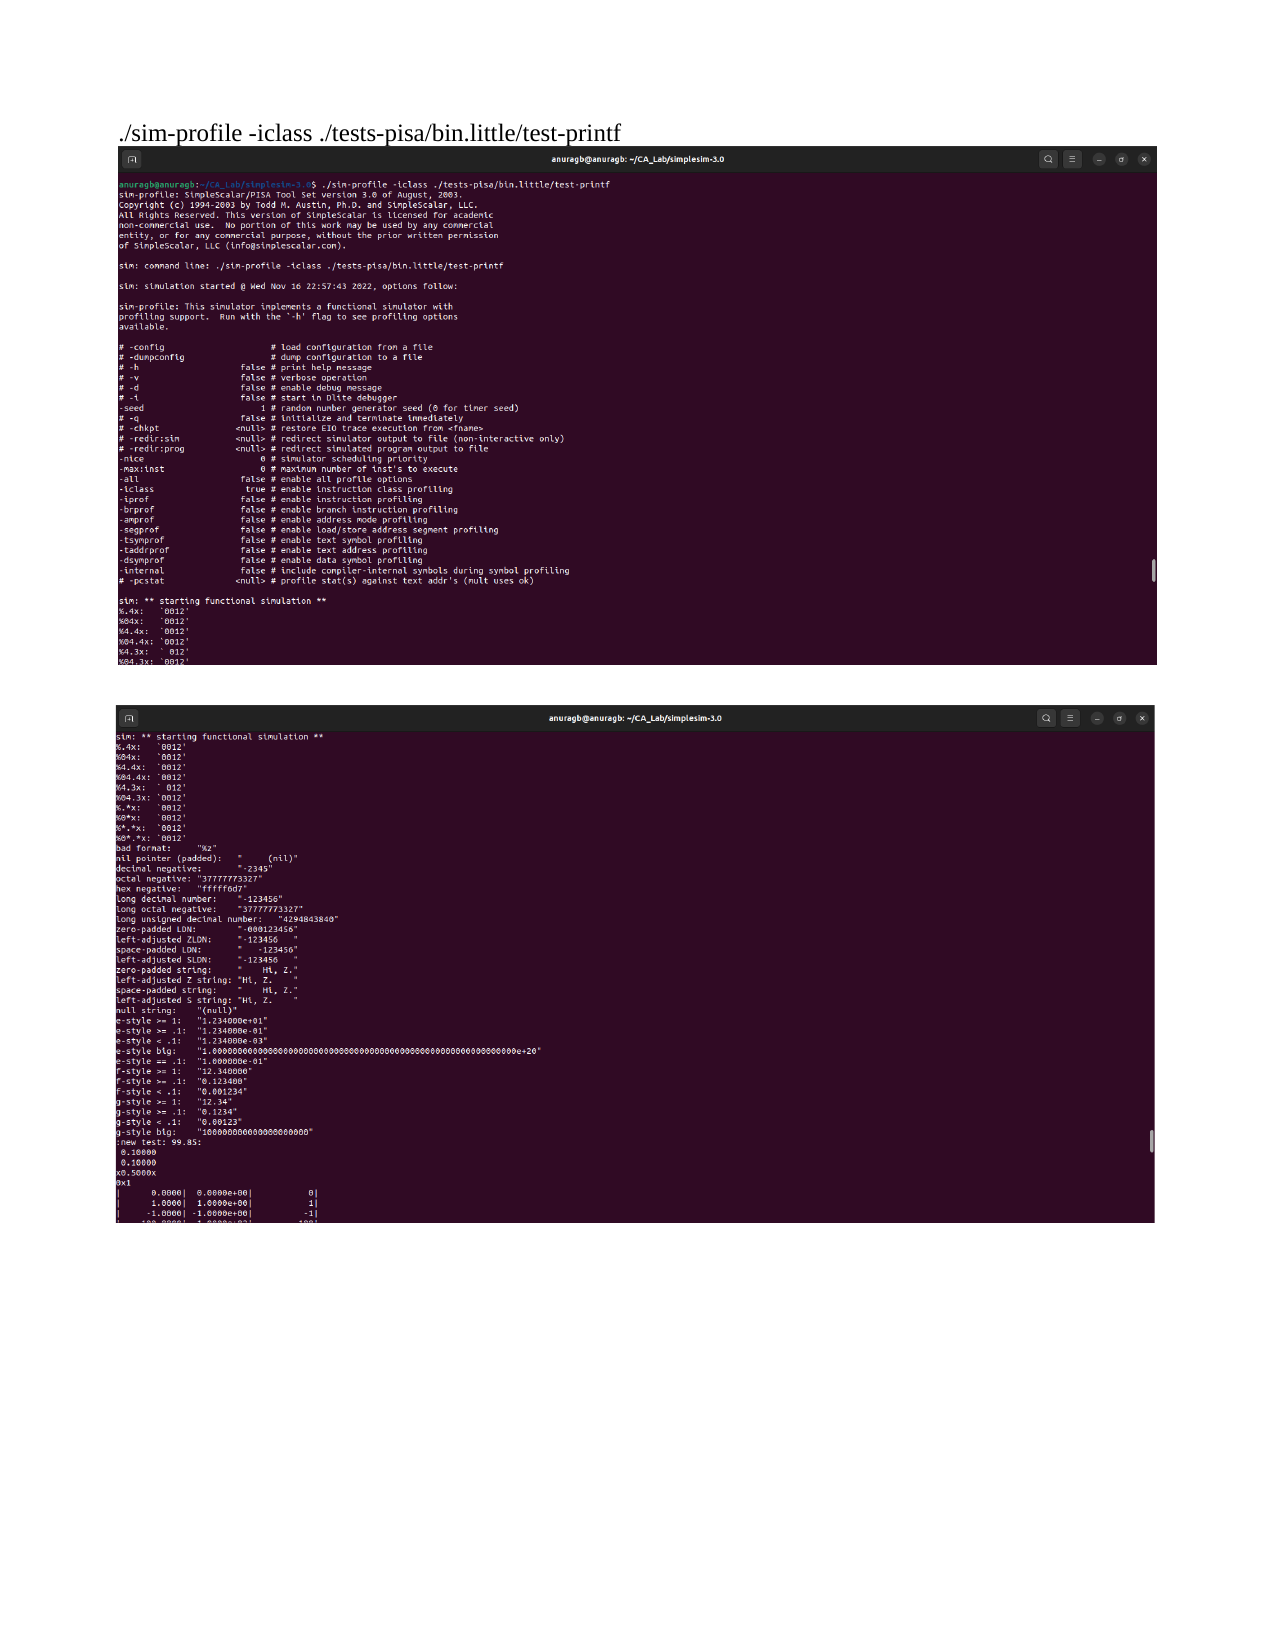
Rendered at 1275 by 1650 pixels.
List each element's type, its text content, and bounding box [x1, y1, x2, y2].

picture [115, 705, 1155, 1223]
text ./sim-profile -iclass ./tests-pisa/bin.little/test-printf [118, 118, 1157, 146]
picture [118, 146, 1157, 665]
